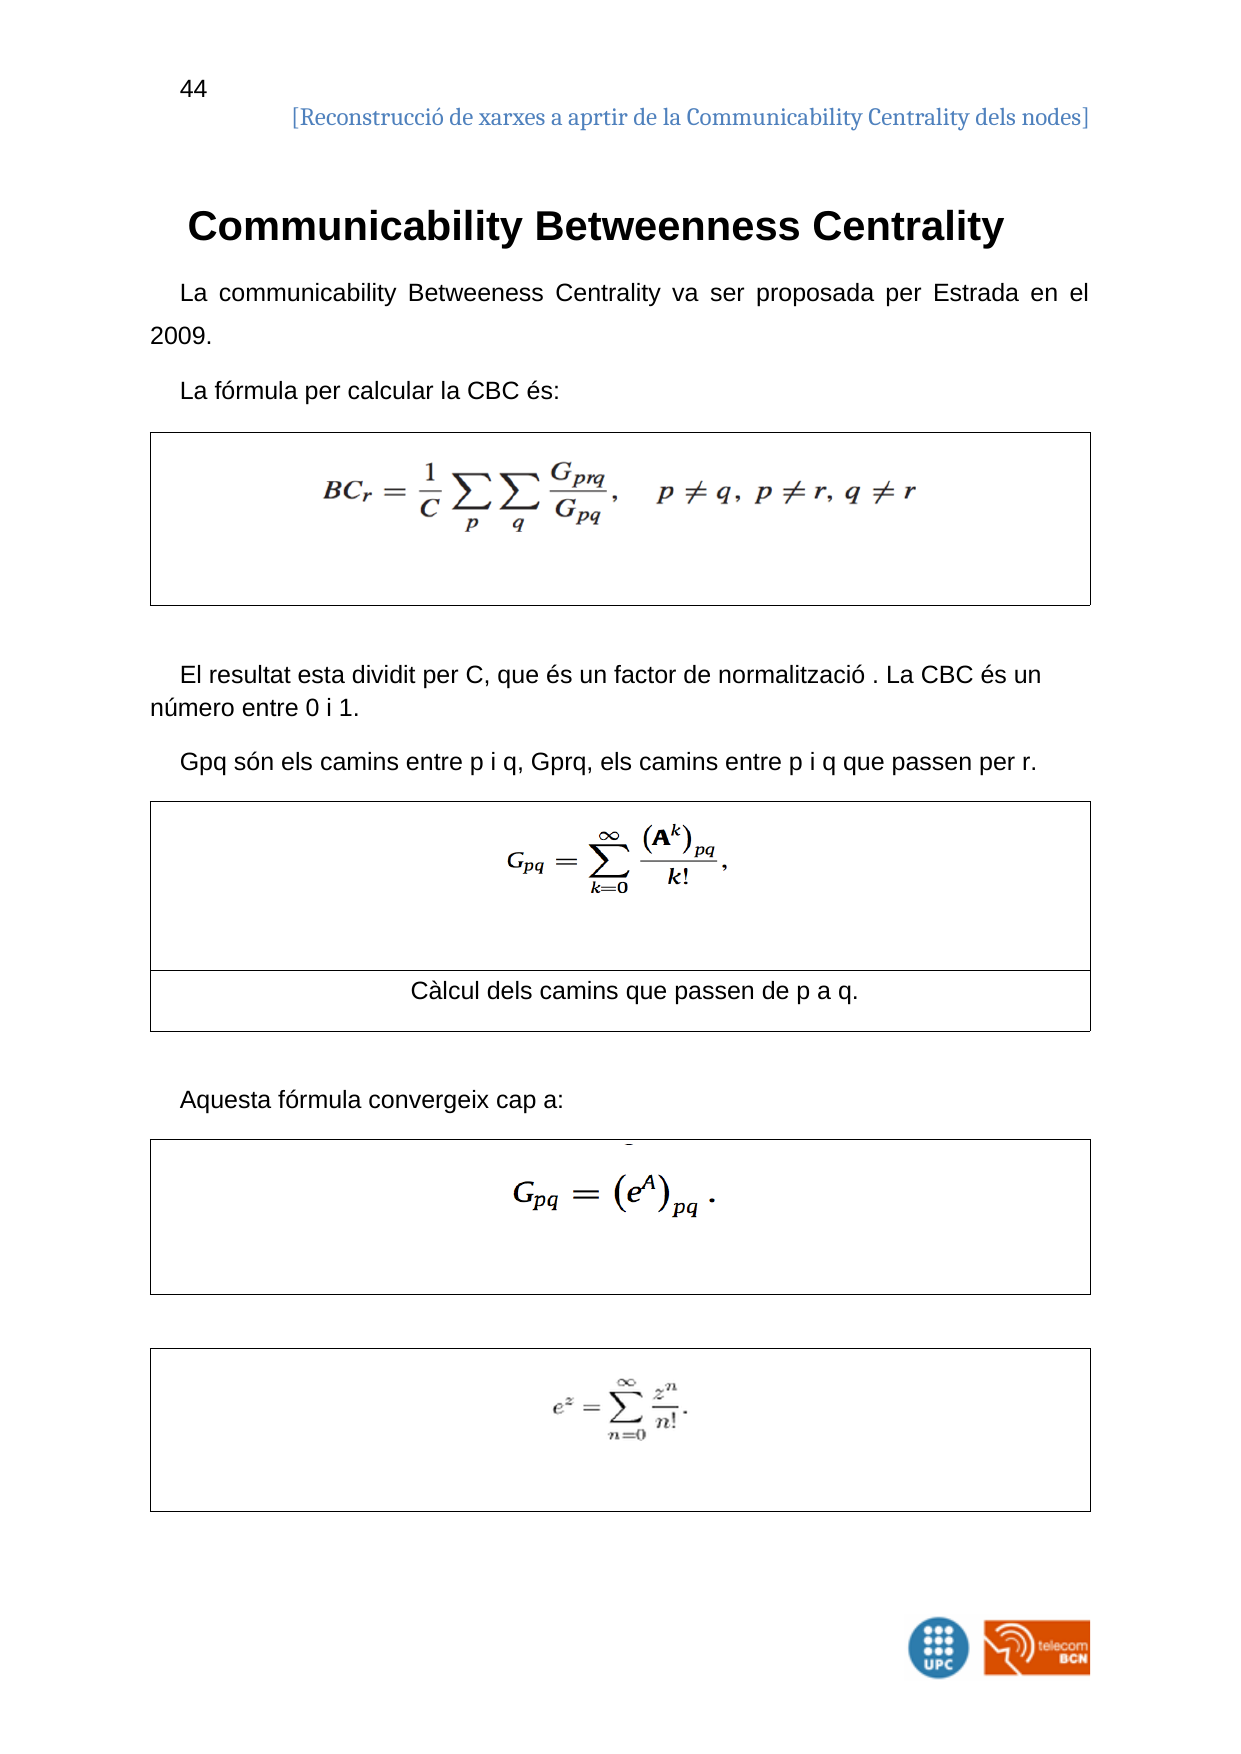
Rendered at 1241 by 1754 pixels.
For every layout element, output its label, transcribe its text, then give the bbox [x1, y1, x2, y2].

text La communicability Betweeness Centrality va ser proposada per Estrada en el 2009. [150, 278, 1090, 349]
table_header [151, 1140, 1090, 1144]
picture [493, 1144, 747, 1235]
text El resultat esta dividit per C, que és un factor de normalització . La CBC és un número entre 0 i 1. [150, 660, 1090, 722]
picture [521, 1354, 719, 1452]
picture [298, 437, 942, 545]
table_cell Càlcul dels camins que passen de p a q. [151, 971, 1090, 1031]
text Aquesta fórmula convergeix cap a: [150, 1085, 1090, 1114]
text La fórmula per calcular la CBC és: [150, 376, 1090, 405]
picture [904, 1614, 1091, 1681]
text Gpq són els camins entre p i q, Gprq, els camins entre p i q que passen per r. [150, 747, 1090, 776]
subtitle Communicability Betweenness Centrality [187, 202, 1090, 249]
table_header [151, 1145, 1090, 1294]
table_header [151, 433, 1090, 604]
table_header [151, 1349, 1090, 1511]
picture [489, 806, 751, 911]
table_header [151, 802, 1090, 970]
